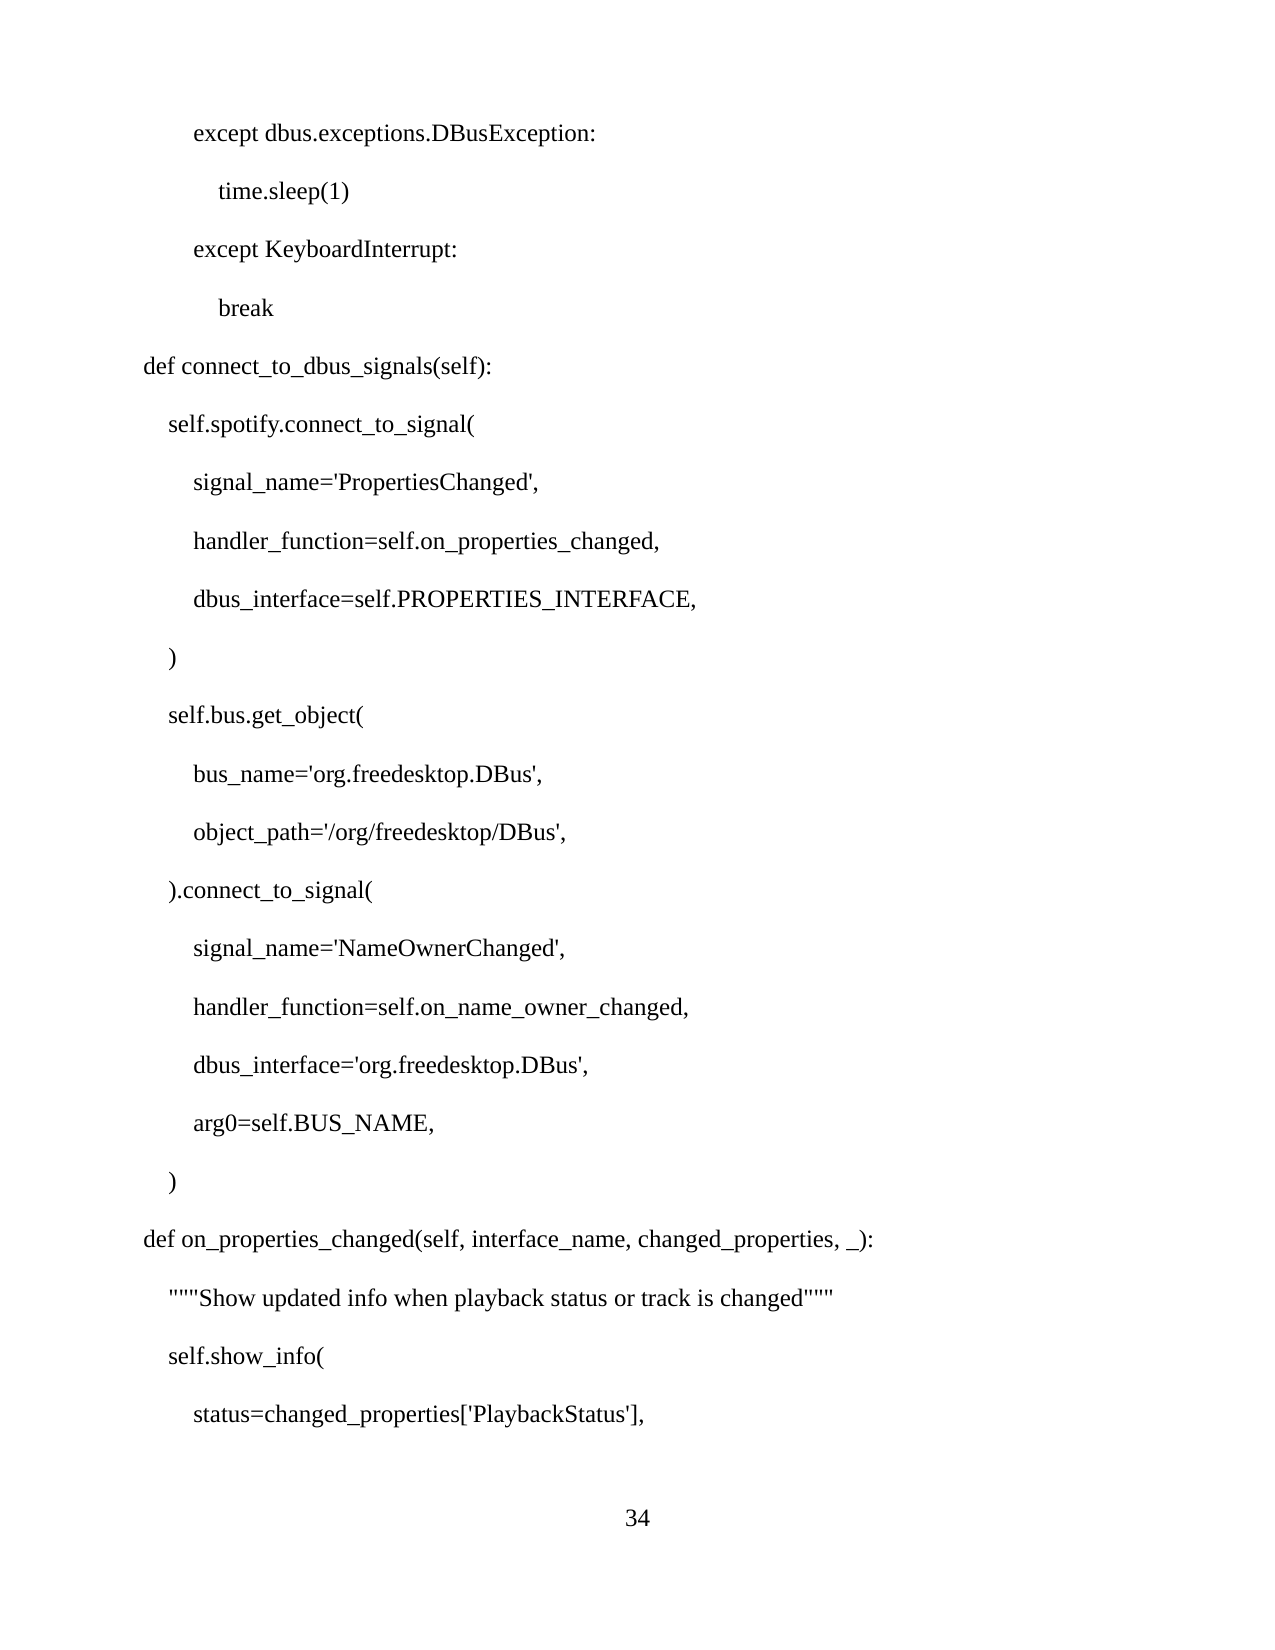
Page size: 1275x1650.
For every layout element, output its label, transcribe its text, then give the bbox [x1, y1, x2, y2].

text except KeyboardInterrupt: [118, 234, 1157, 263]
text arg0=self.BUS_NAME, [118, 1108, 1157, 1137]
text ).connect_to_signal( [118, 875, 1157, 904]
text self.spotify.connect_to_signal( [118, 409, 1157, 438]
text break [118, 293, 1157, 322]
text ) [118, 1166, 1157, 1195]
text status=changed_properties['PlaybackStatus'], [118, 1399, 1157, 1428]
text bus_name='org.freedesktop.DBus', [118, 759, 1157, 787]
text signal_name='PropertiesChanged', [118, 467, 1157, 496]
text except dbus.exceptions.DBusException: [118, 118, 1157, 147]
text """Show updated info when playback status or track is changed""" [118, 1283, 1157, 1311]
text def on_properties_changed(self, interface_name, changed_properties, _): [118, 1224, 1157, 1253]
text dbus_interface='org.freedesktop.DBus', [118, 1050, 1157, 1078]
text signal_name='NameOwnerChanged', [118, 933, 1157, 962]
text dbus_interface=self.PROPERTIES_INTERFACE, [118, 584, 1157, 613]
text handler_function=self.on_properties_changed, [118, 526, 1157, 554]
text self.show_info( [118, 1341, 1157, 1370]
text time.sleep(1) [118, 176, 1157, 205]
text ) [118, 642, 1157, 671]
text handler_function=self.on_name_owner_changed, [118, 992, 1157, 1020]
text self.bus.get_object( [118, 700, 1157, 729]
text object_path='/org/freedesktop/DBus', [118, 817, 1157, 846]
text def connect_to_dbus_signals(self): [118, 351, 1157, 380]
